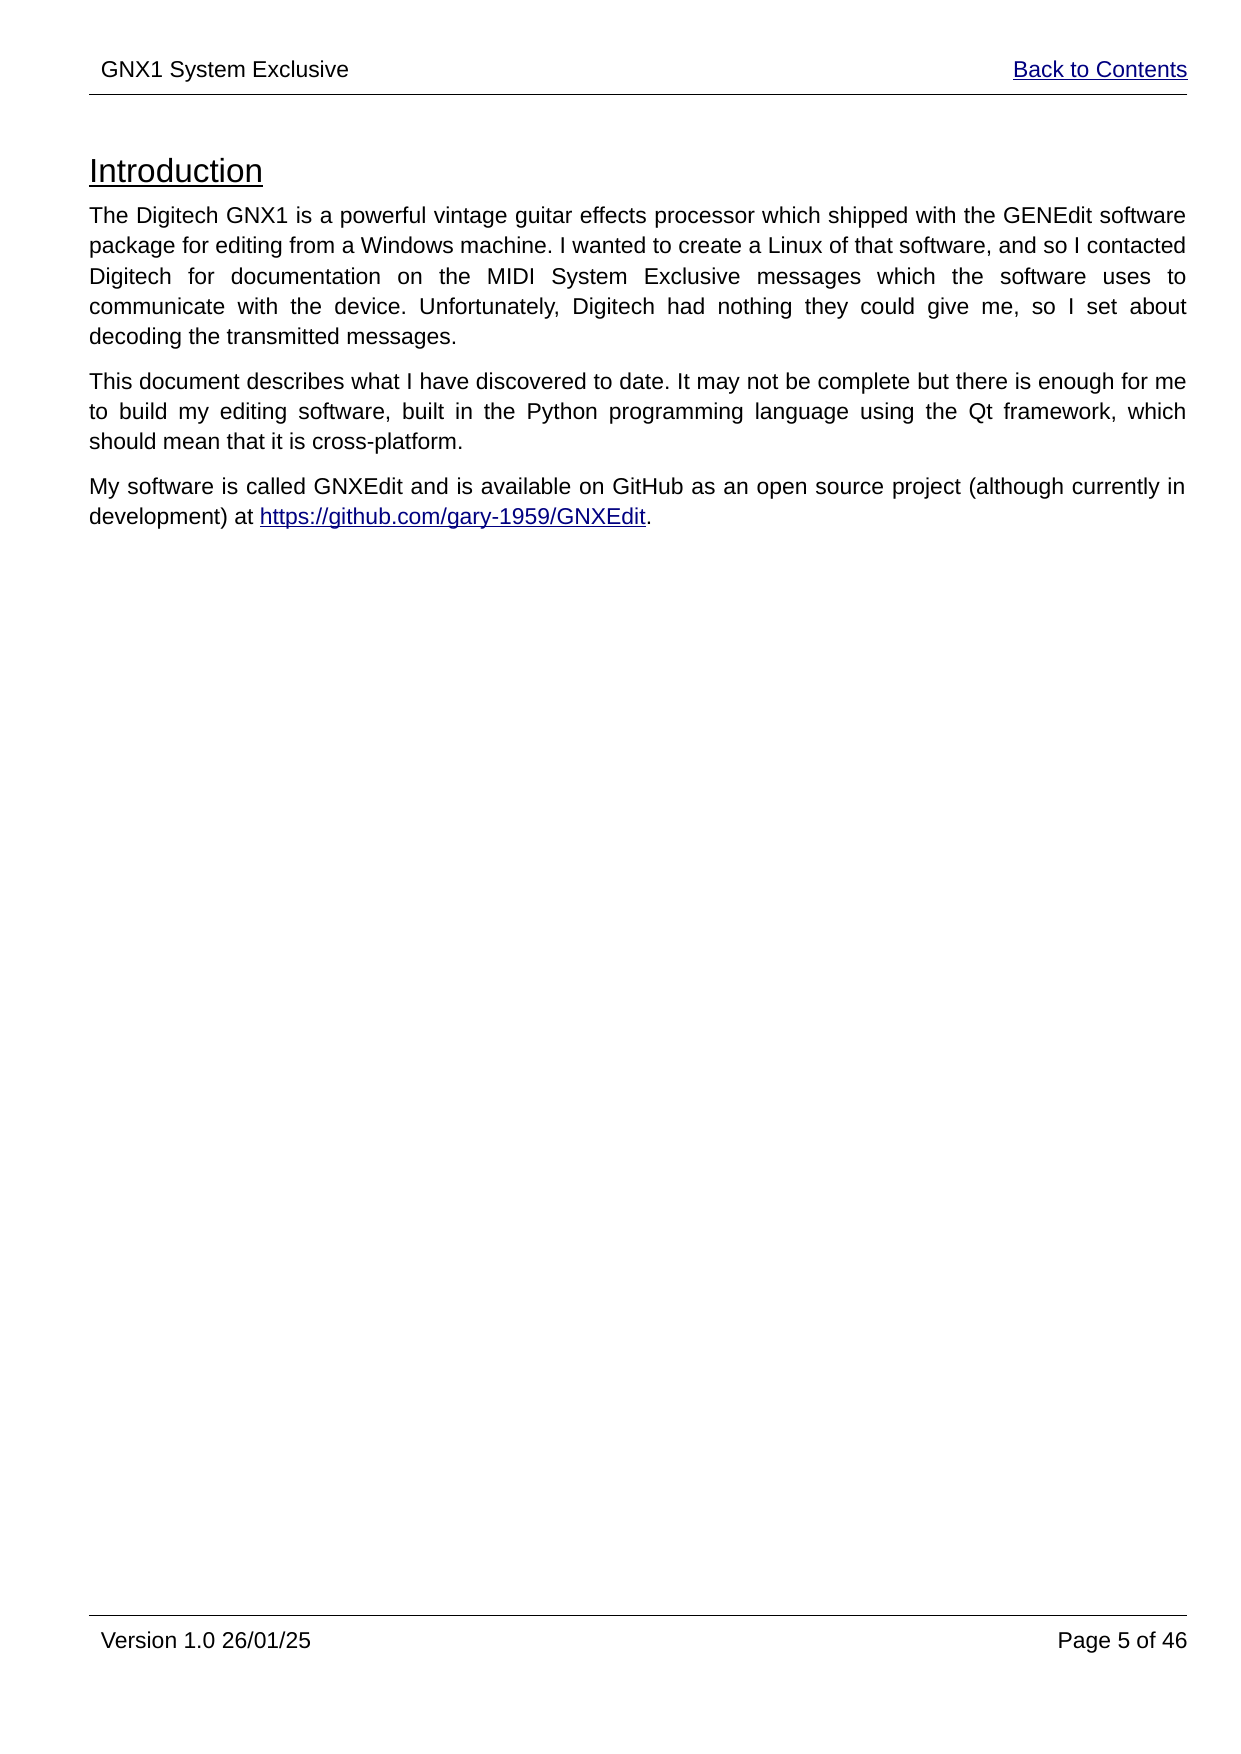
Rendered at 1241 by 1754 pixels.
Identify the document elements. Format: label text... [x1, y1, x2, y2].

text This document describes what I have discovered to date. It may not be complete but there is enough for me to build my editing software, built in the Python programming language using the Qt framework, which should mean that it is cross-platform. [89, 368, 1187, 455]
text The Digitech GNX1 is a powerful vintage guitar effects processor which shipped with the GENEdit software package for editing from a Windows machine. I wanted to create a Linux of that software, and so I contacted Digitech for documentation on the MIDI System Exclusive messages which the software uses to communicate with the device. Unfortunately, Digitech had nothing they could give me, so I set about decoding the transmitted messages. [89, 202, 1187, 349]
subtitle Introduction [89, 151, 1187, 190]
text My software is called GNXEdit and is available on GitHub as an open source project (although currently in development) at https://github.com/gary-1959/GNXEdit. [89, 473, 1187, 530]
